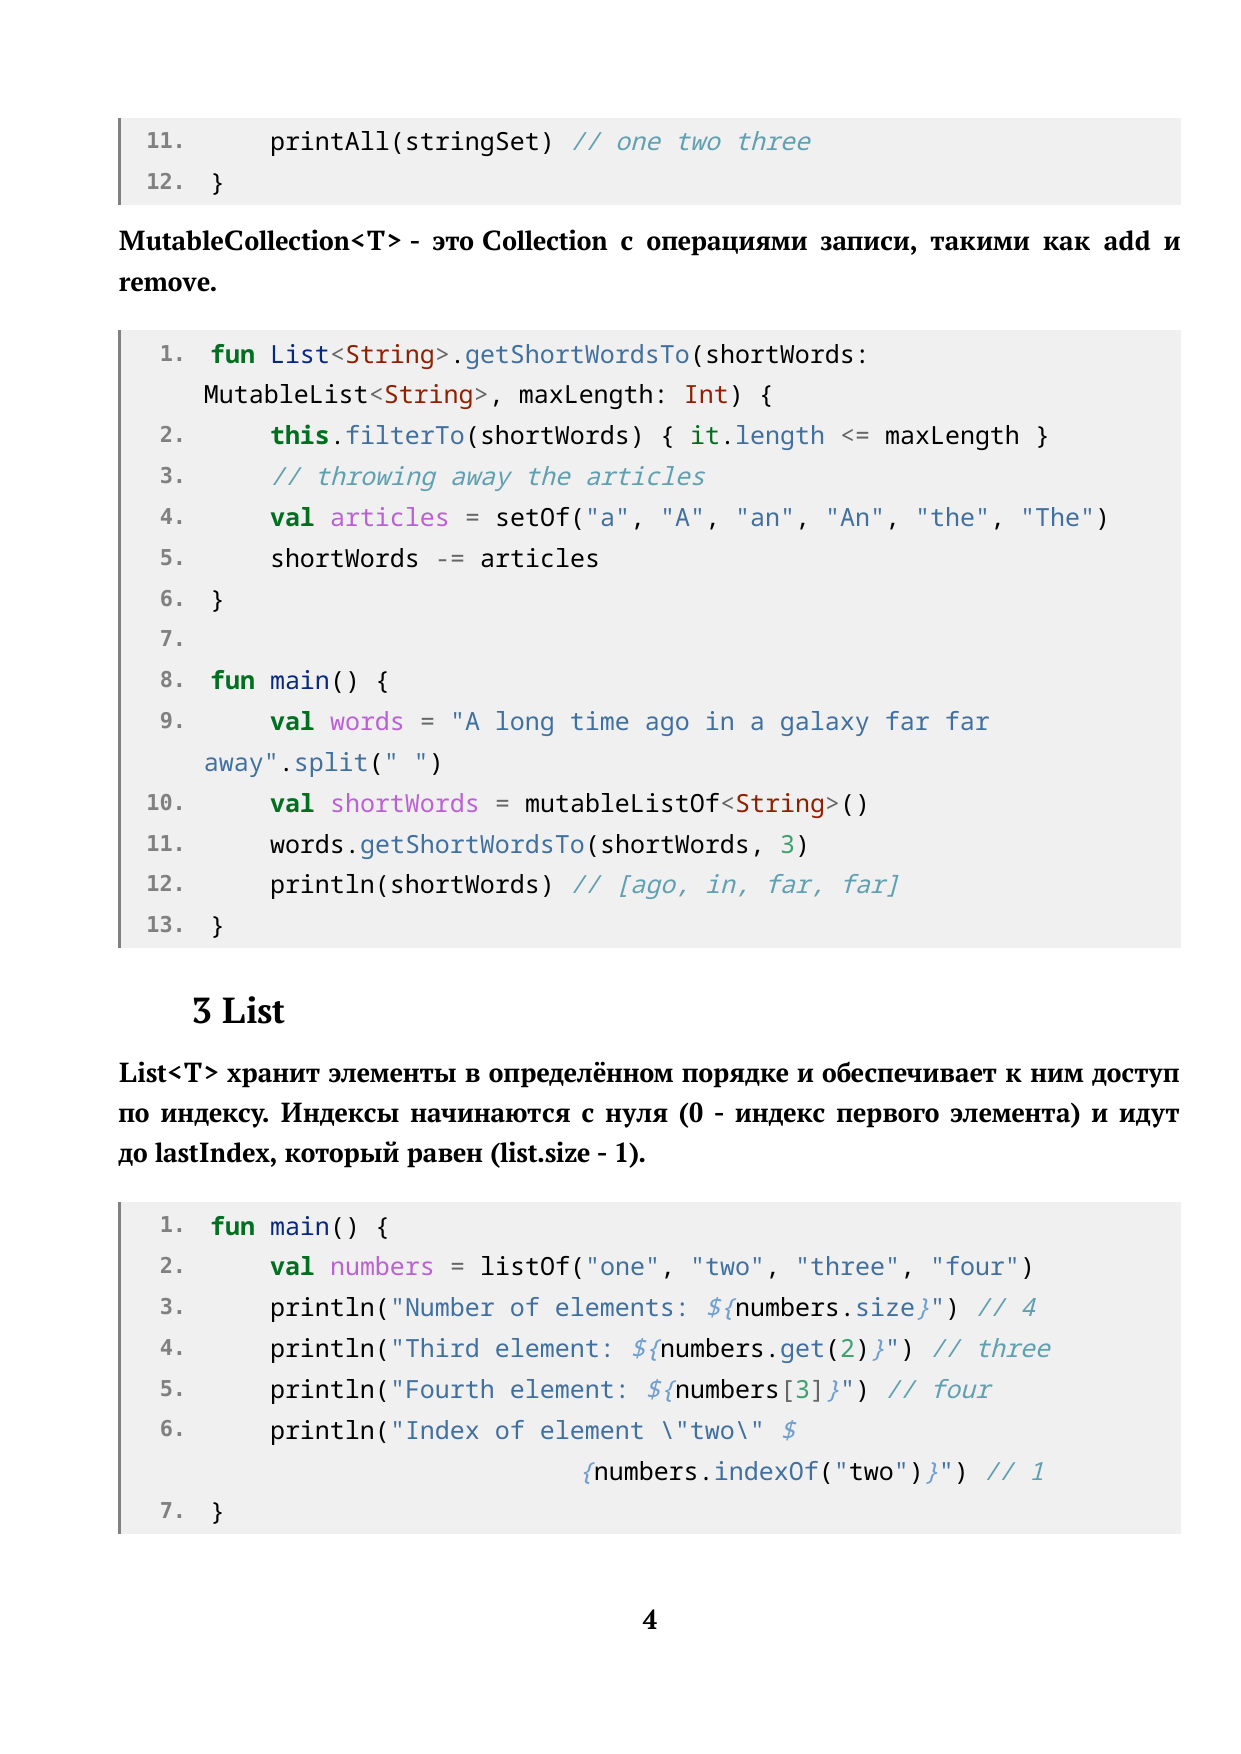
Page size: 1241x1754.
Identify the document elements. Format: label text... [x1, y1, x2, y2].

text List<T> хранит элементы в определённом порядке и обеспечивает к ним доступ по индексу. Индексы начинаются с нуля (0 - индекс первого элемента) и идут до lastIndex, который равен (list.size - 1). [118, 1055, 1181, 1169]
subtitle 3 List [192, 987, 1181, 1031]
text MutableCollection<T> - это Collection с операциями записи, такими как add и remove. [118, 223, 1181, 297]
list val words = "A long time ago in a galaxy far far away".split(" ") [121, 698, 1181, 779]
list printAll(stringSet) // one two three [121, 118, 1181, 158]
list this.filterTo(shortWords) { it.length <= maxLength } [121, 412, 1181, 452]
list println("Index of element \"two\" $ [121, 1406, 1181, 1446]
list println("Third element: ${numbers.get(2)}") // three [121, 1325, 1181, 1365]
list words.getShortWordsTo(shortWords, 3) [121, 820, 1181, 860]
list println(shortWords) // [ago, in, far, far] [121, 861, 1181, 901]
list } [121, 1488, 1181, 1534]
list } [121, 575, 1181, 615]
list val articles = setOf("a", "A", "an", "An", "the", "The") [121, 494, 1181, 534]
list fun main() { [121, 1202, 1181, 1242]
list shortWords -= articles [121, 534, 1181, 574]
list val numbers = listOf("one", "two", "three", "four") [121, 1243, 1181, 1283]
list fun main() { [121, 657, 1181, 697]
list fun List<String>.getShortWordsTo(shortWords: MutableList<String>, maxLength: Int) { [121, 330, 1181, 411]
list {numbers.indexOf("two")}") // 1 [121, 1447, 1181, 1487]
list println("Number of elements: ${numbers.size}") // 4 [121, 1284, 1181, 1324]
list val shortWords = mutableListOf<String>() [121, 779, 1181, 819]
list } [121, 902, 1181, 948]
list } [121, 159, 1181, 205]
list println("Fourth element: ${numbers[3]}") // four [121, 1366, 1181, 1406]
list // throwing away the articles [121, 453, 1181, 493]
